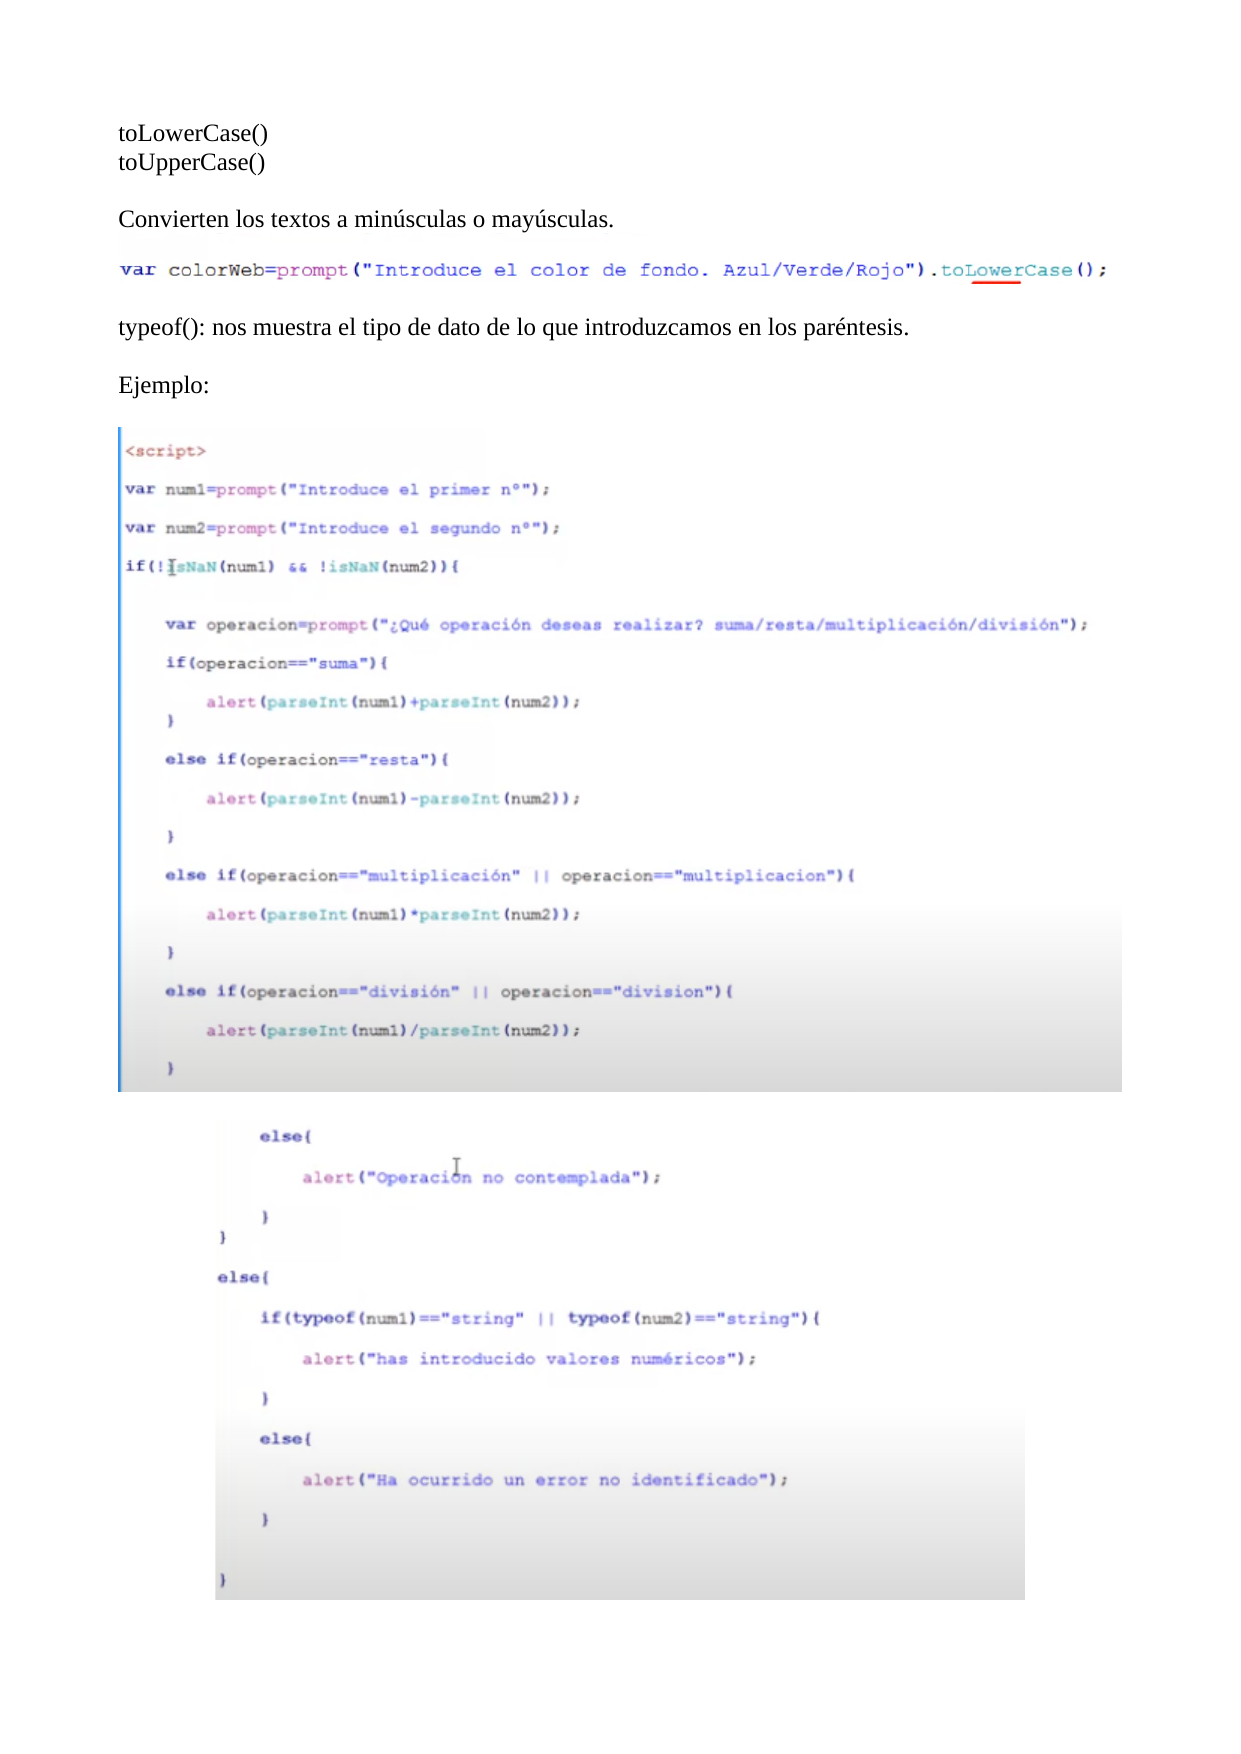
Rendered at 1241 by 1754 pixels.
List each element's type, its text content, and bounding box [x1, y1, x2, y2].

picture [118, 427, 1122, 1092]
text toLowerCase() [118, 118, 1122, 147]
picture [215, 1120, 1025, 1600]
text toUpperCase() [118, 147, 1122, 176]
picture [118, 233, 1122, 284]
text Convierten los textos a minúsculas o mayúsculas. [118, 204, 1122, 233]
text typeof(): nos muestra el tipo de dato de lo que introduzcamos en los paréntesis. [118, 312, 1122, 341]
text Ejemplo: [118, 370, 1122, 399]
